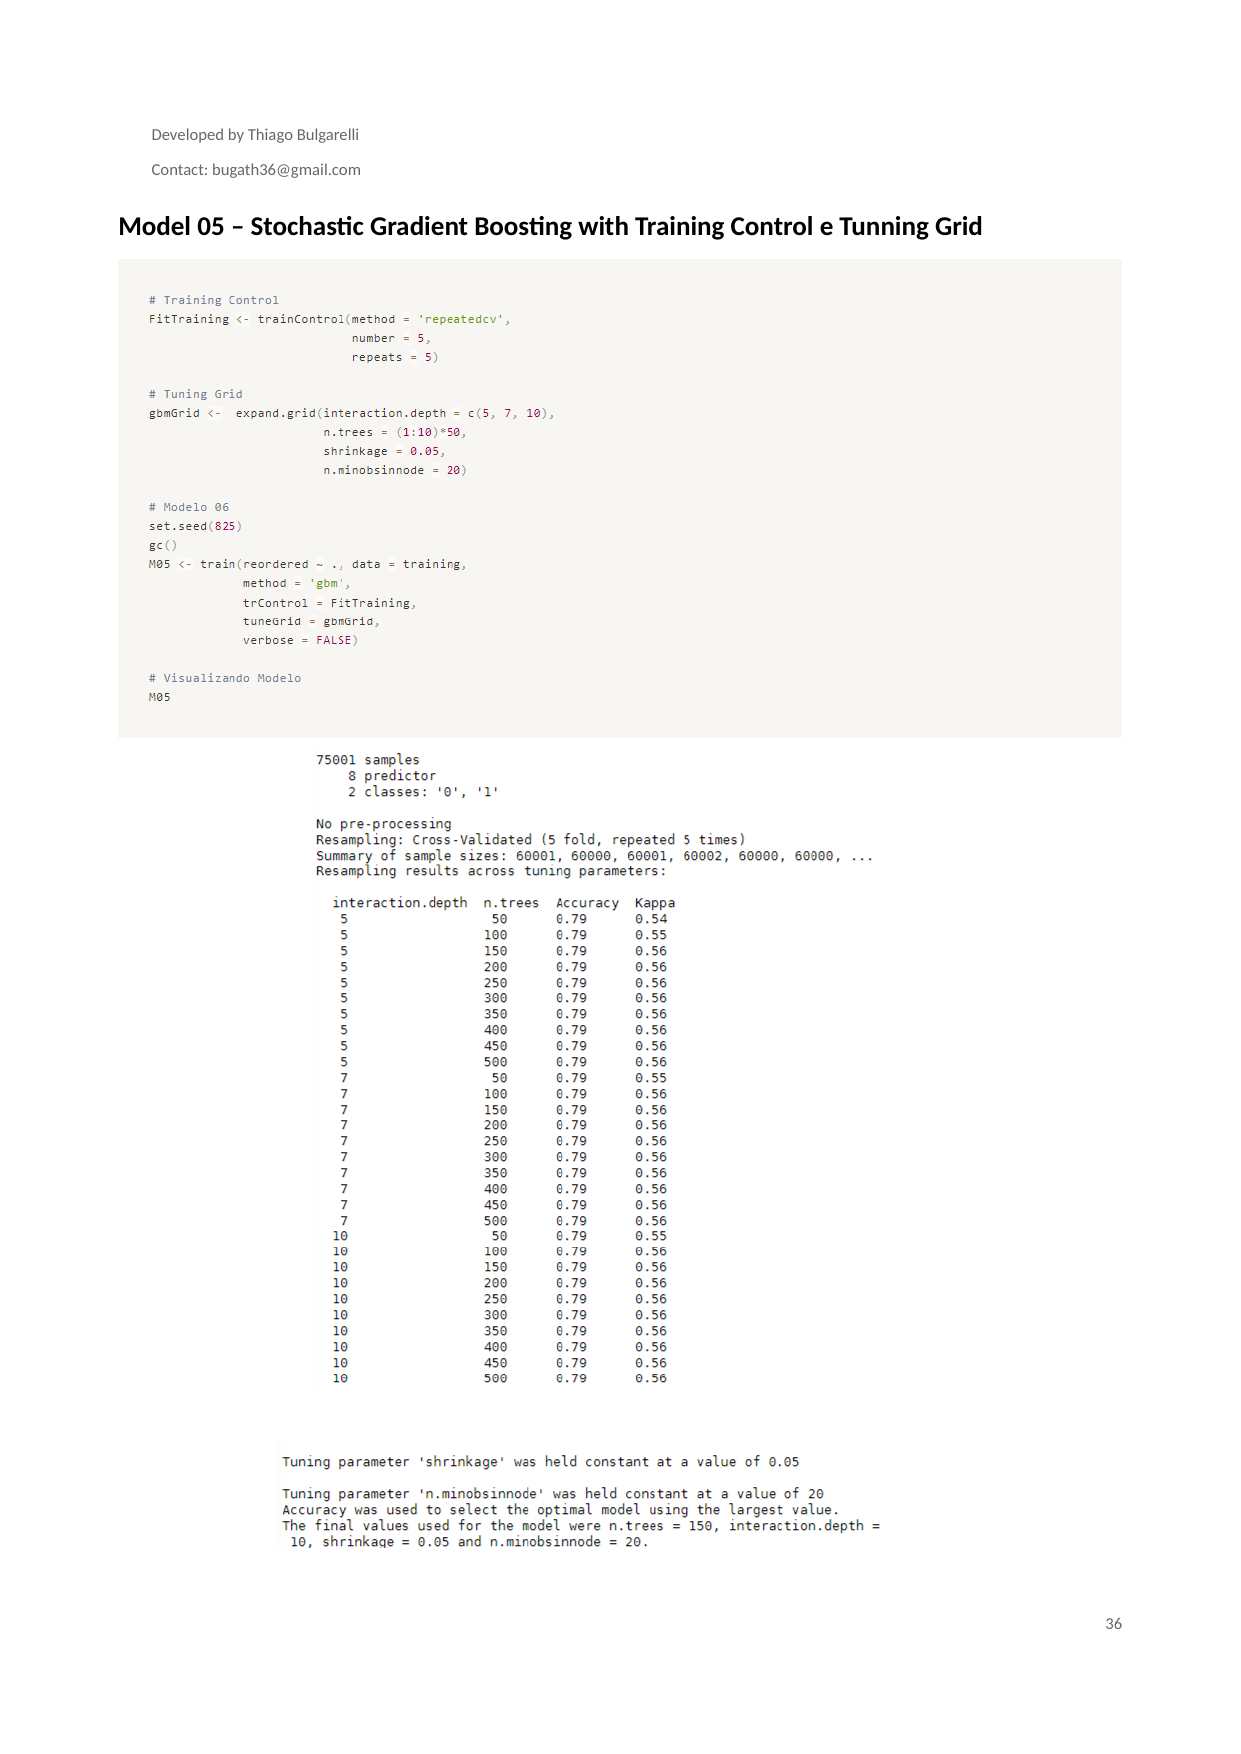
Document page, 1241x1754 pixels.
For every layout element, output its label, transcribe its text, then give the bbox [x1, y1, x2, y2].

subtitle Model 05 – Stochastic Gradient Boosting with Training Control e Tunning Grid [118, 209, 1122, 242]
picture [276, 1543, 896, 1548]
picture [118, 259, 1123, 1386]
